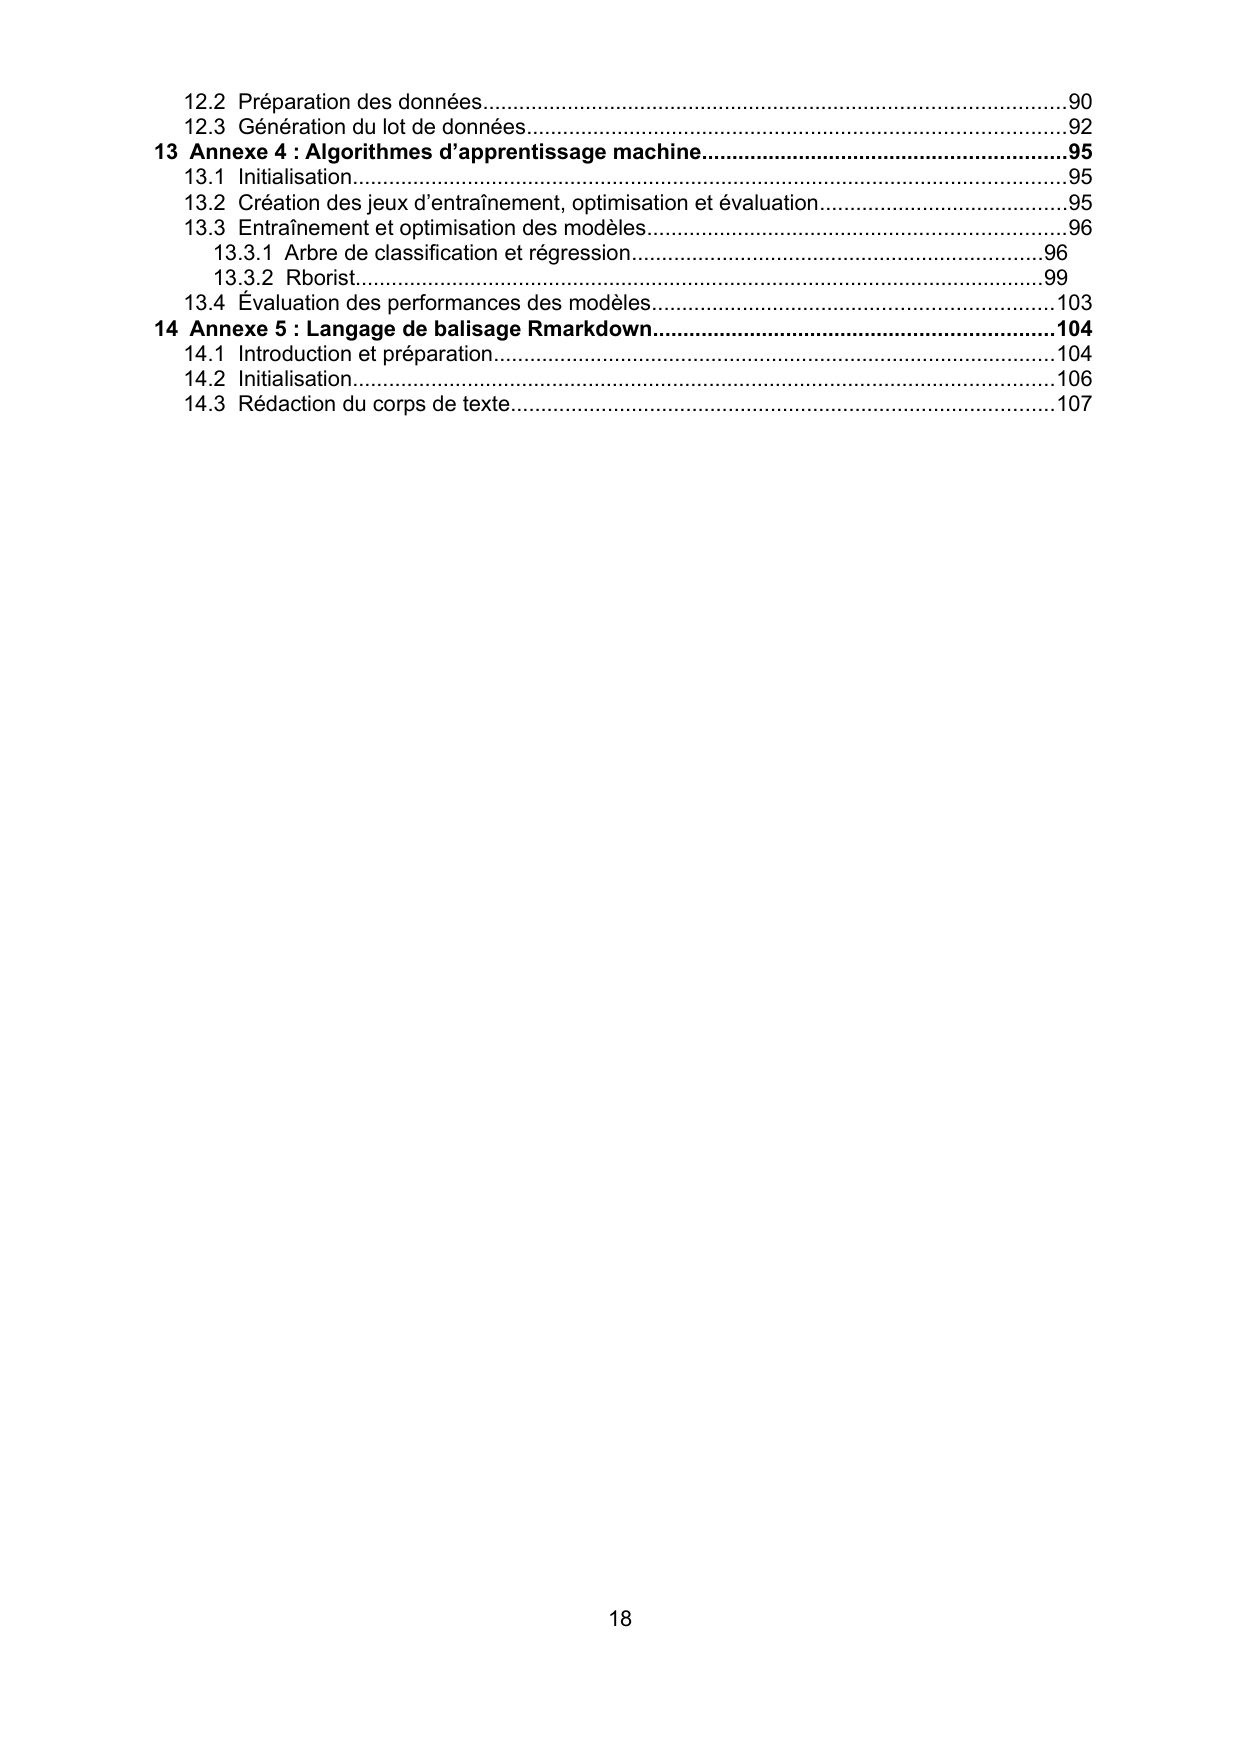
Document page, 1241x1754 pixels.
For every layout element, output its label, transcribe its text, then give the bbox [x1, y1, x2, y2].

text 13.3 Entraînement et optimisation des modèles 96 [177, 214, 1093, 240]
text 12.3 Génération du lot de données 92 [177, 114, 1093, 139]
text 12.2 Préparation des données 90 [177, 88, 1093, 114]
text 13.3.1 Arbre de classification et régression 96 [207, 240, 1093, 265]
text 13.2 Création des jeux d’entraînement, optimisation et évaluation 95 [177, 189, 1093, 214]
text 14 Annexe 5 : Langage de balisage Rmarkdown 104 [148, 315, 1093, 341]
text 13 Annexe 4 : Algorithmes d’apprentissage machine 95 [148, 139, 1093, 164]
text 14.3 Rédaction du corps de texte 107 [177, 391, 1093, 416]
text 14.2 Initialisation 106 [177, 366, 1093, 391]
text 14.1 Introduction et préparation 104 [177, 341, 1093, 366]
text 13.1 Initialisation 95 [177, 164, 1093, 189]
text 13.4 Évaluation des performances des modèles 103 [177, 290, 1093, 315]
text 13.3.2 Rborist 99 [207, 265, 1093, 290]
